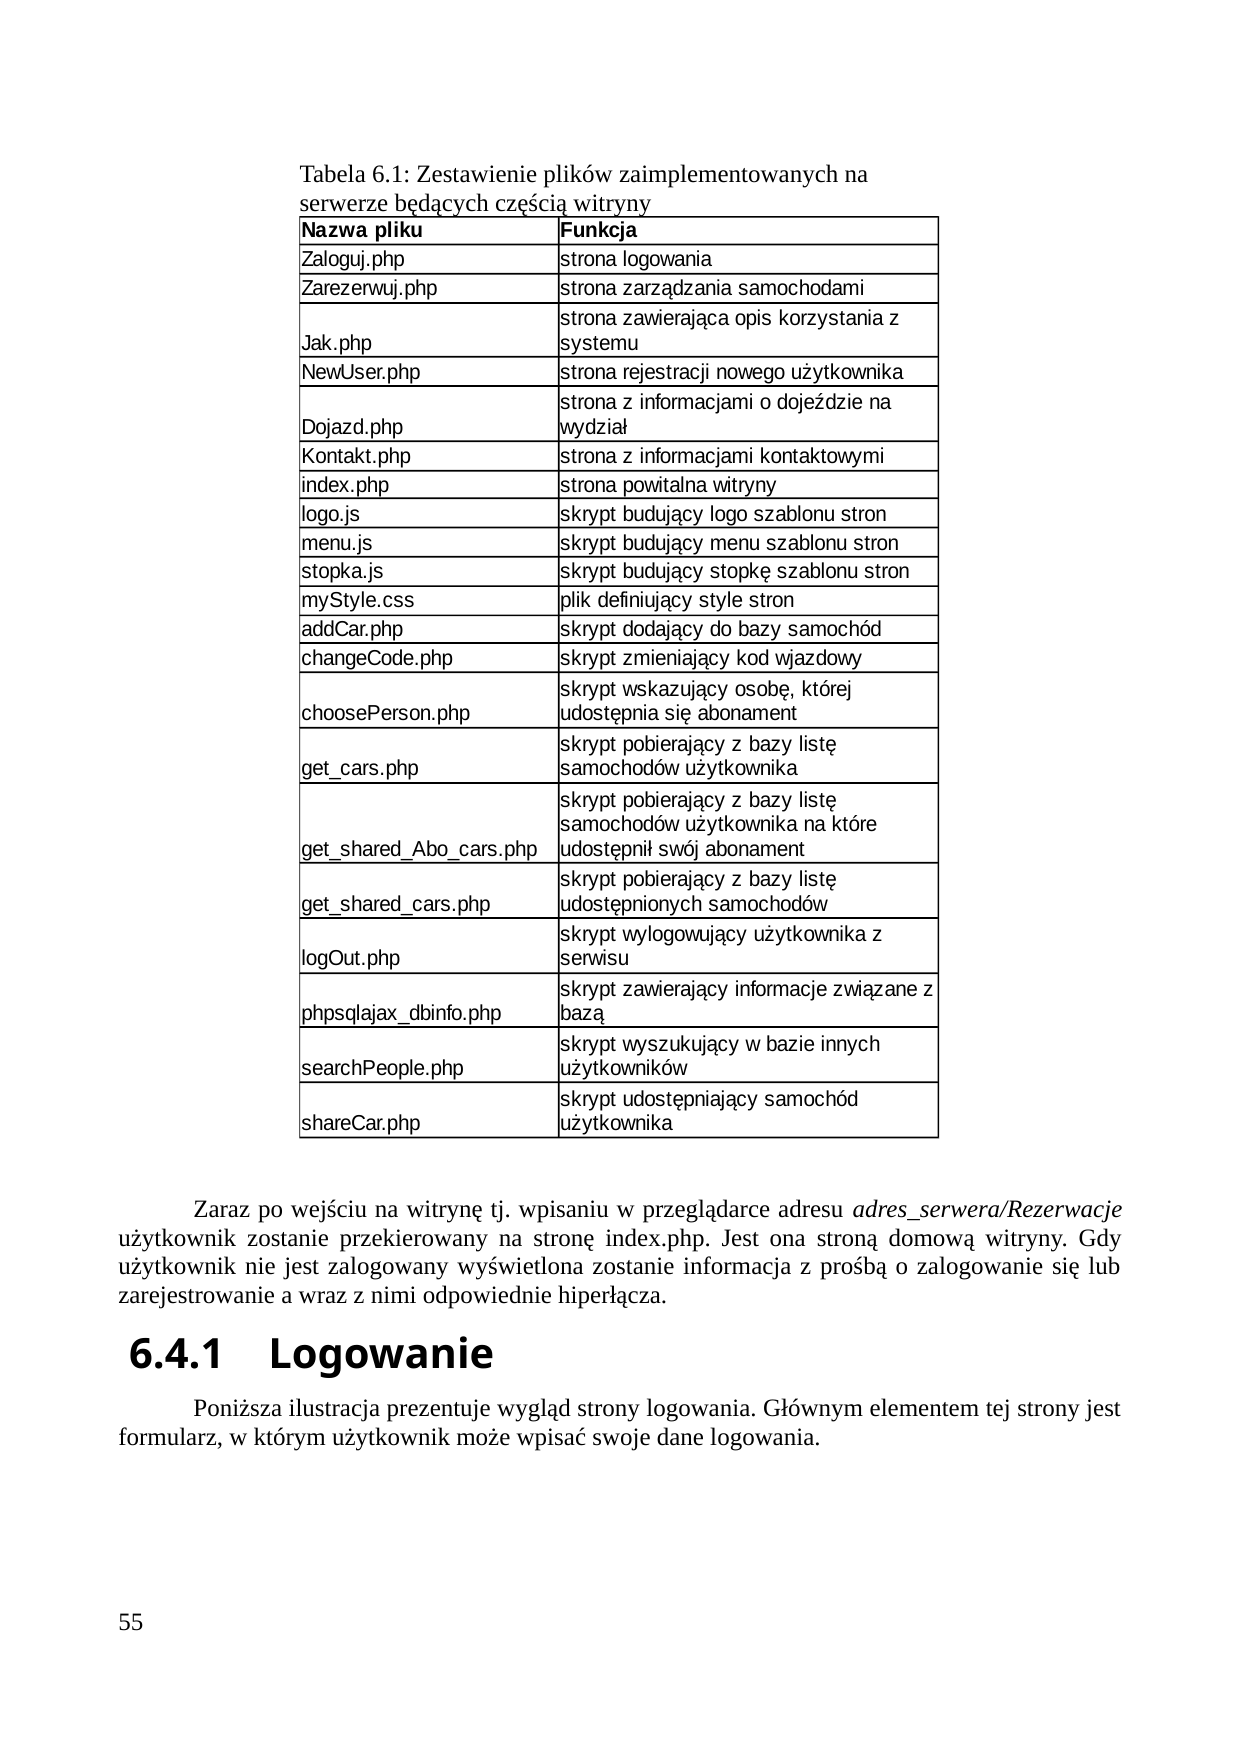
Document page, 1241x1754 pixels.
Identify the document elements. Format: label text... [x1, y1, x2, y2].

text Zaraz po wejściu na witrynę tj. wpisaniu w przeglądarce adresu adres_serwera/Rezerwacje użytkownik zostanie przekierowany na stronę index.php. Jest ona stroną domową witryny. Gdy użytkownik nie jest zalogowany wyświetlona zostanie informacja z prośbą o zalogowanie się lub zarejestrowanie a wraz z nimi odpowiednie hiperłącza. [118, 1194, 1122, 1309]
text Tabela 6.1: Zestawienie plików zaimplementowanych na serwerze będących częścią witryny [299, 159, 941, 217]
text Poniższa ilustracja prezentuje wygląd strony logowania. Głównym elementem tej strony jest formularz, w którym użytkownik może wpisać swoje dane logowania. [118, 1393, 1122, 1450]
subtitle Logowanie [118, 1323, 1122, 1380]
